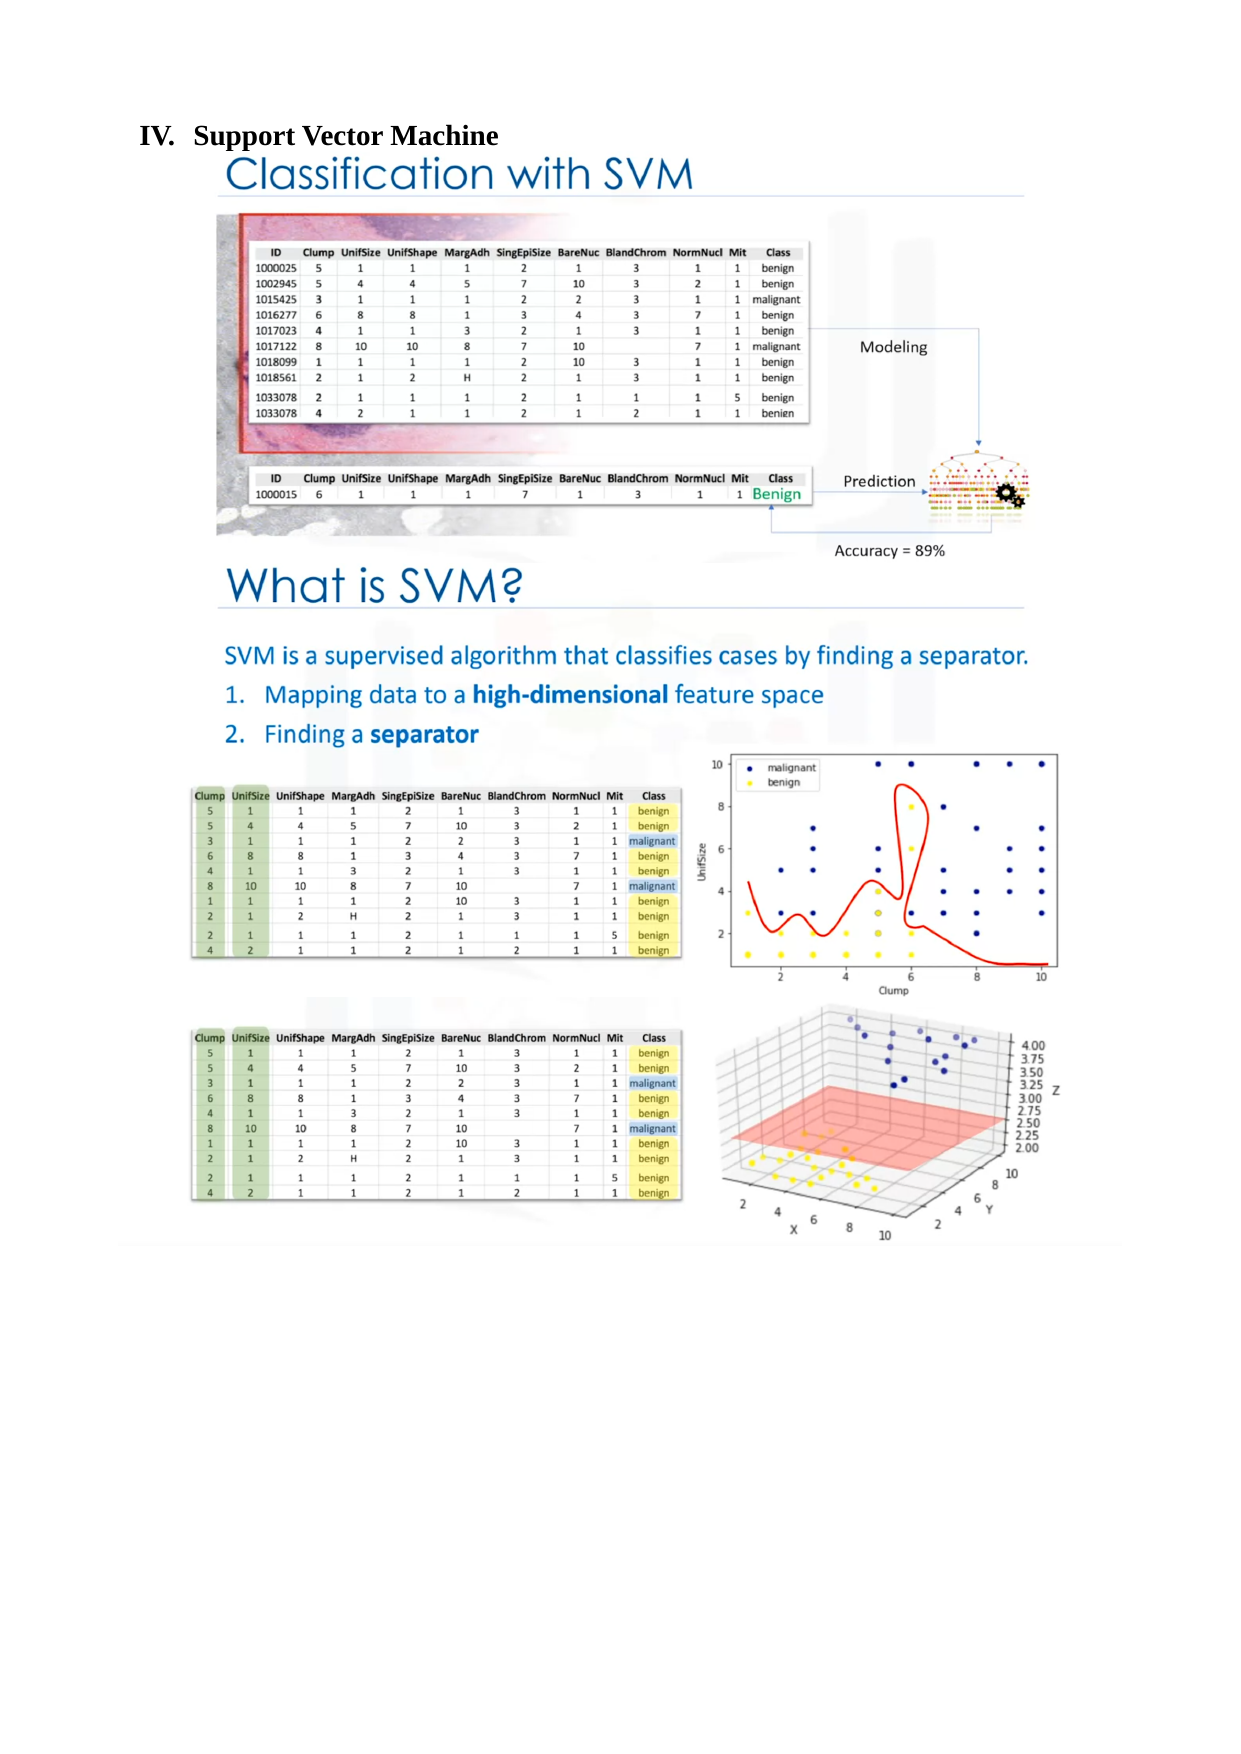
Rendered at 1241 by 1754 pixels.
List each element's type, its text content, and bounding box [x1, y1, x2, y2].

picture [118, 151, 1123, 1246]
list Support Vector Machine [175, 118, 1122, 151]
